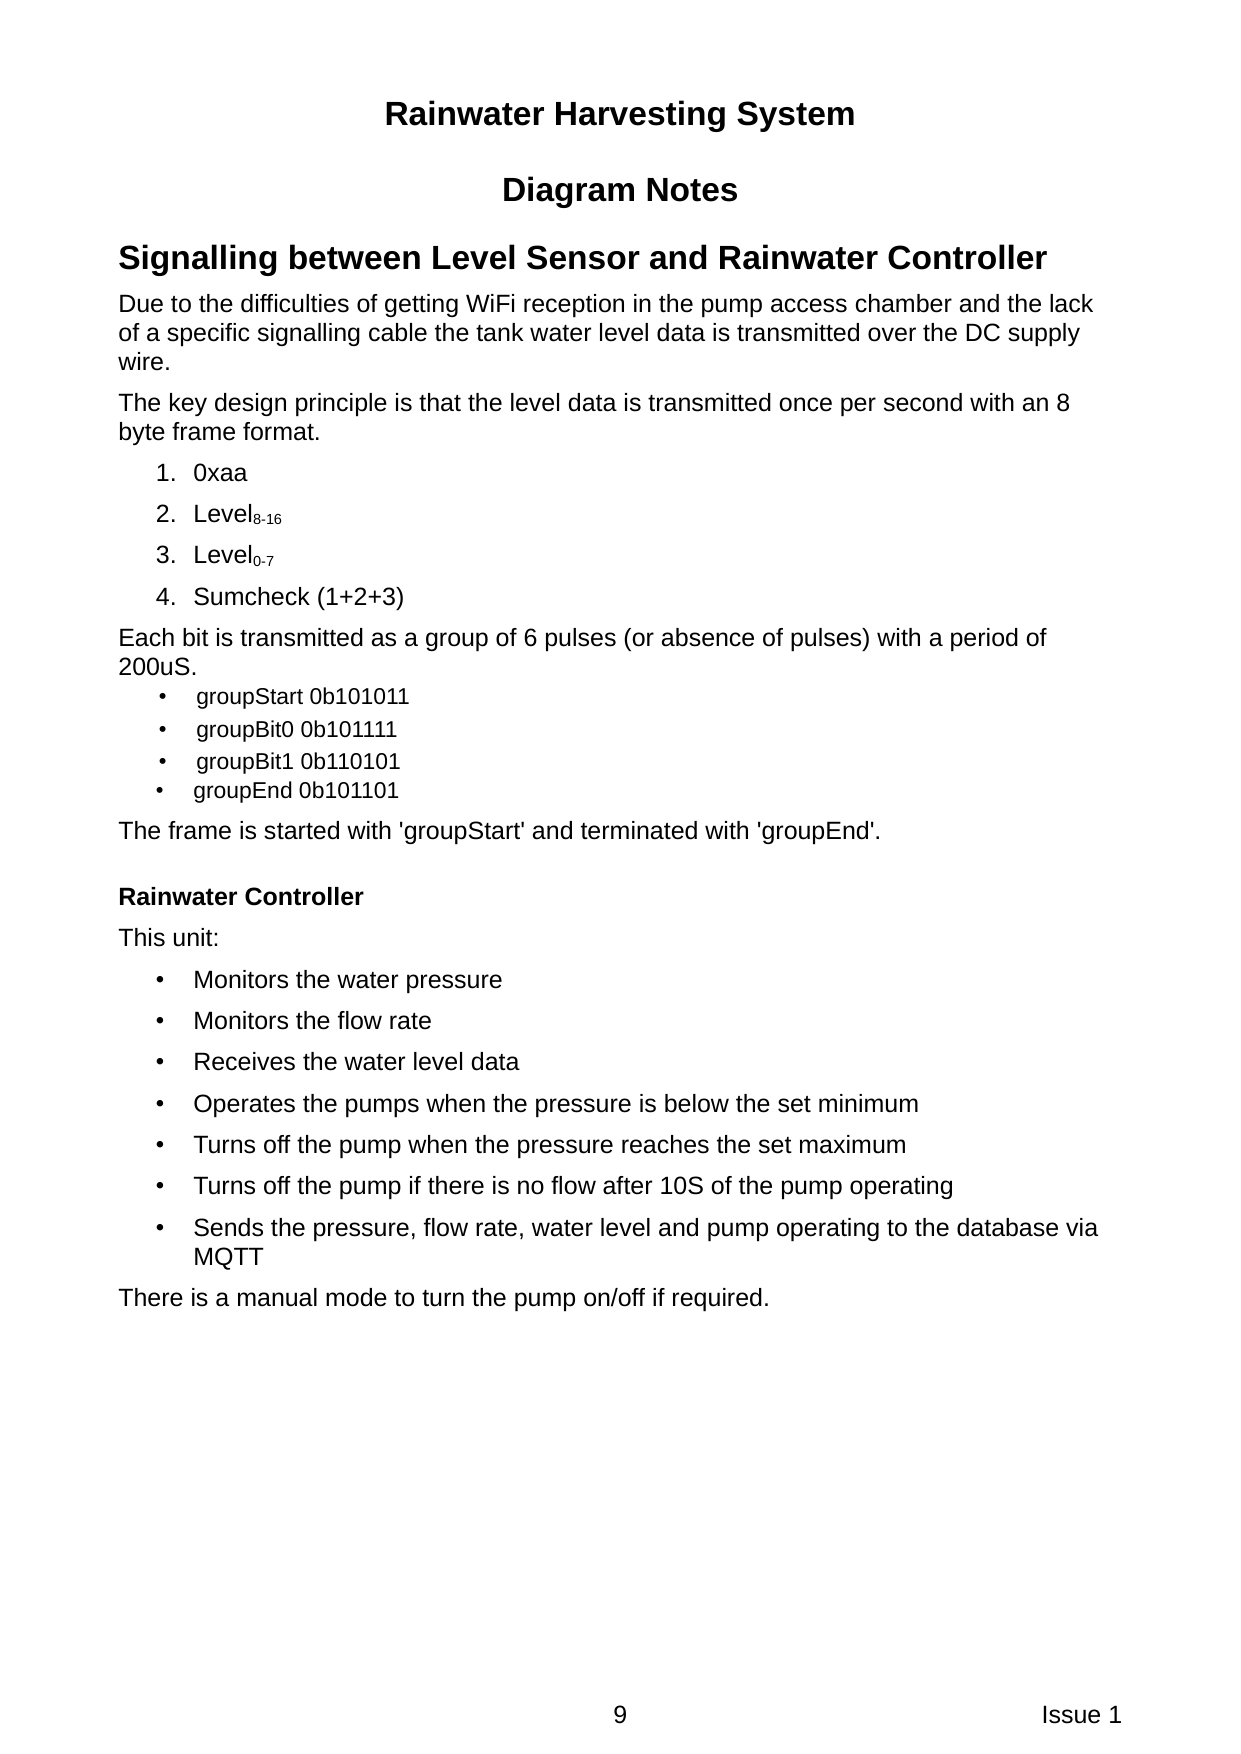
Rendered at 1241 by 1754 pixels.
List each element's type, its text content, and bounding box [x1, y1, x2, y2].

list Turns off the pump if there is no flow after 10S of the pump operating [156, 1171, 1122, 1200]
subtitle The frame is started with 'groupStart' and terminated with 'groupEnd'. [118, 816, 1122, 844]
list Level0-7 [156, 540, 1122, 569]
subtitle Signalling between Level Sensor and Rainwater Controller [118, 238, 1122, 277]
table_header groupBit1 0b110101 [118, 745, 422, 777]
list groupEnd 0b101101 [156, 777, 1122, 803]
subtitle Rainwater Controller [118, 882, 1122, 911]
text There is a manual mode to turn the pump on/off if required. [118, 1283, 1122, 1312]
subtitle Level8-16 [156, 499, 1122, 528]
list Turns off the pump when the pressure reaches the set maximum [156, 1130, 1122, 1159]
subtitle The key design principle is that the level data is transmitted once per second with an 8 byte frame format. [118, 388, 1122, 445]
subtitle 0xaa [156, 458, 1122, 487]
text Due to the difficulties of getting WiFi reception in the pump access chamber and the lack of a specific signalling cable the tank water level data is transmitted over the DC supply wire. [118, 289, 1122, 375]
list Monitors the water pressure [156, 964, 1122, 993]
list Sumcheck (1+2+3) [156, 582, 1122, 610]
table_header groupBit0 0b101111 [118, 713, 420, 745]
list Operates the pumps when the pressure is below the set minimum [156, 1089, 1122, 1117]
list Sends the pressure, flow rate, water level and pump operating to the database via MQTT [156, 1213, 1122, 1270]
text Each bit is transmitted as a group of 6 pulses (or absence of pulses) with a period of 200uS. [118, 623, 1122, 680]
list Receives the water level data [156, 1047, 1122, 1076]
table_header groupStart 0b101011 [118, 680, 426, 713]
list Monitors the flow rate [156, 1006, 1122, 1035]
subtitle This unit: [118, 923, 1122, 952]
